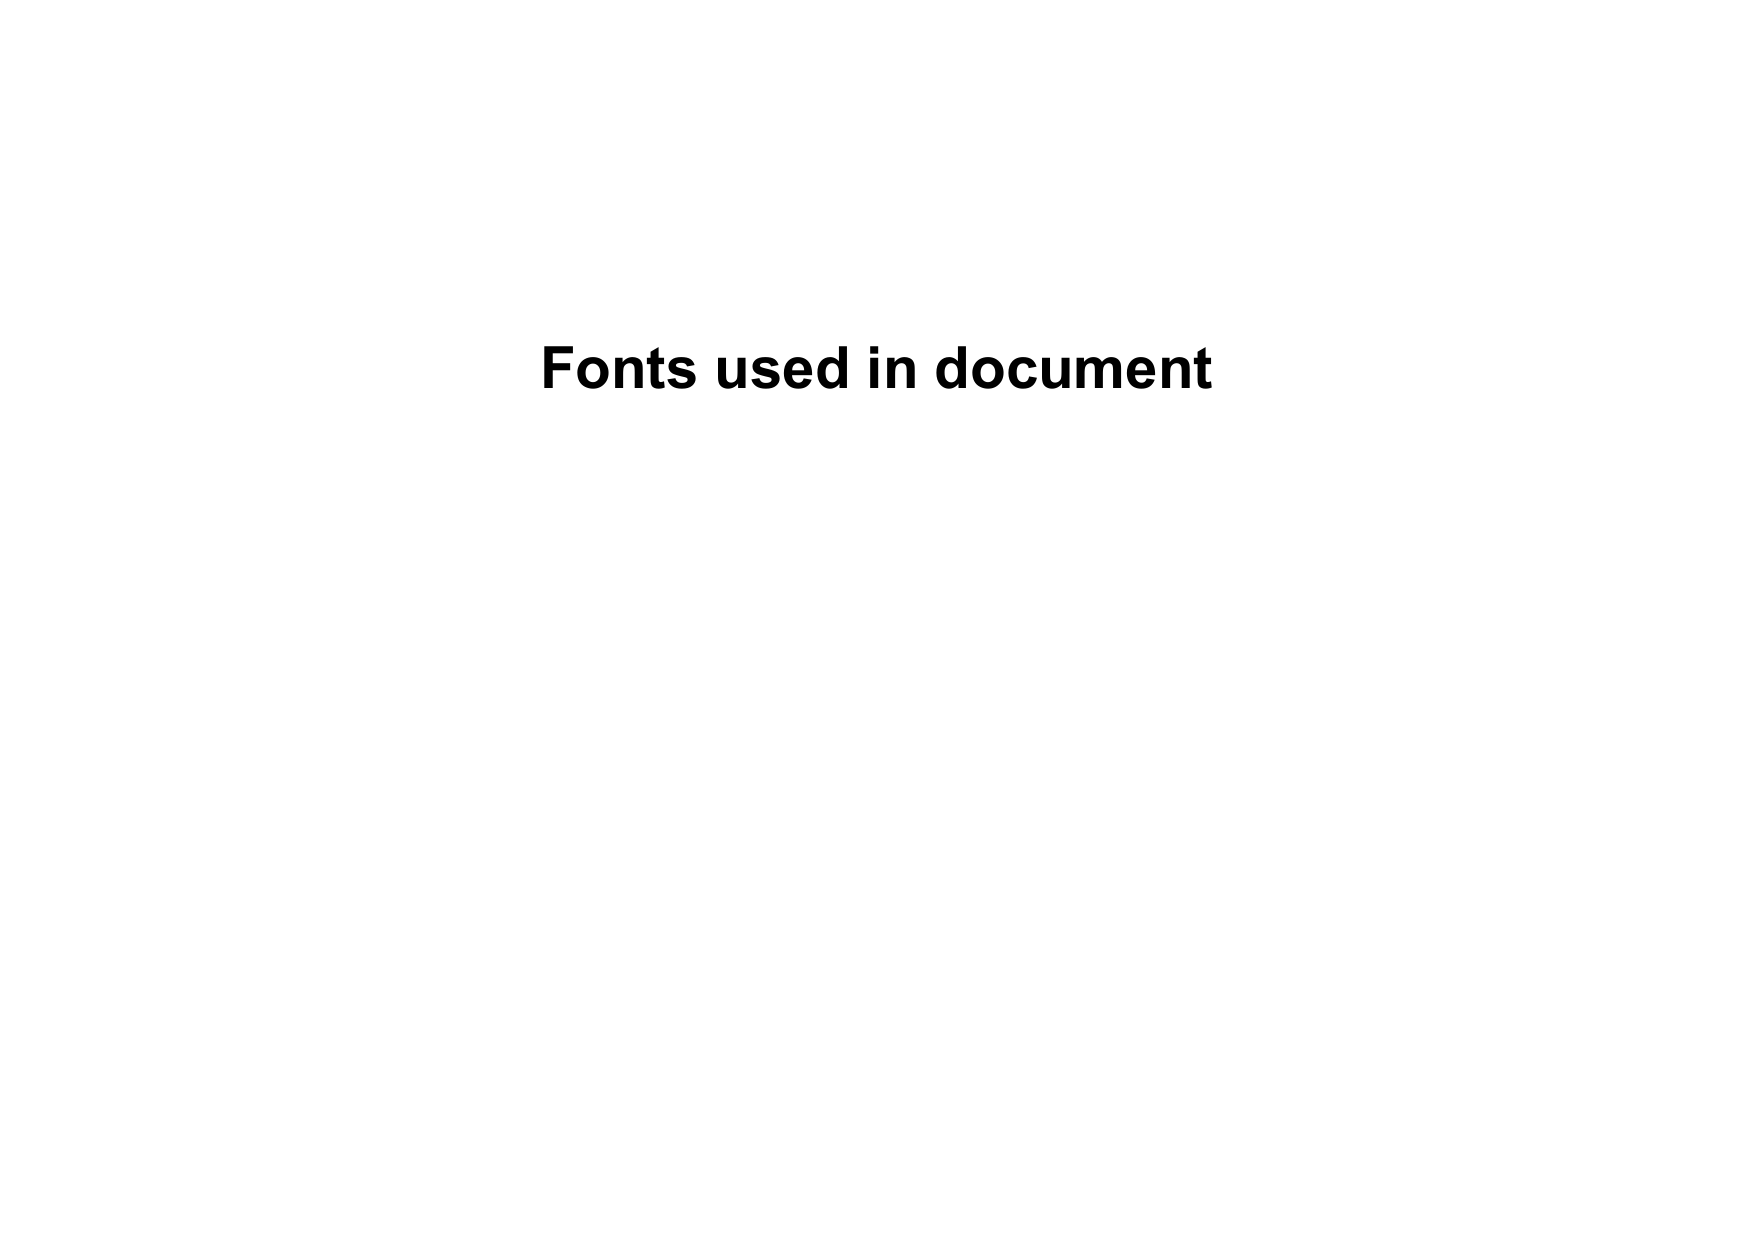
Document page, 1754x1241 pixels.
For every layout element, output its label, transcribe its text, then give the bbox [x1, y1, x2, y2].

title Fonts used in document [118, 333, 1635, 401]
